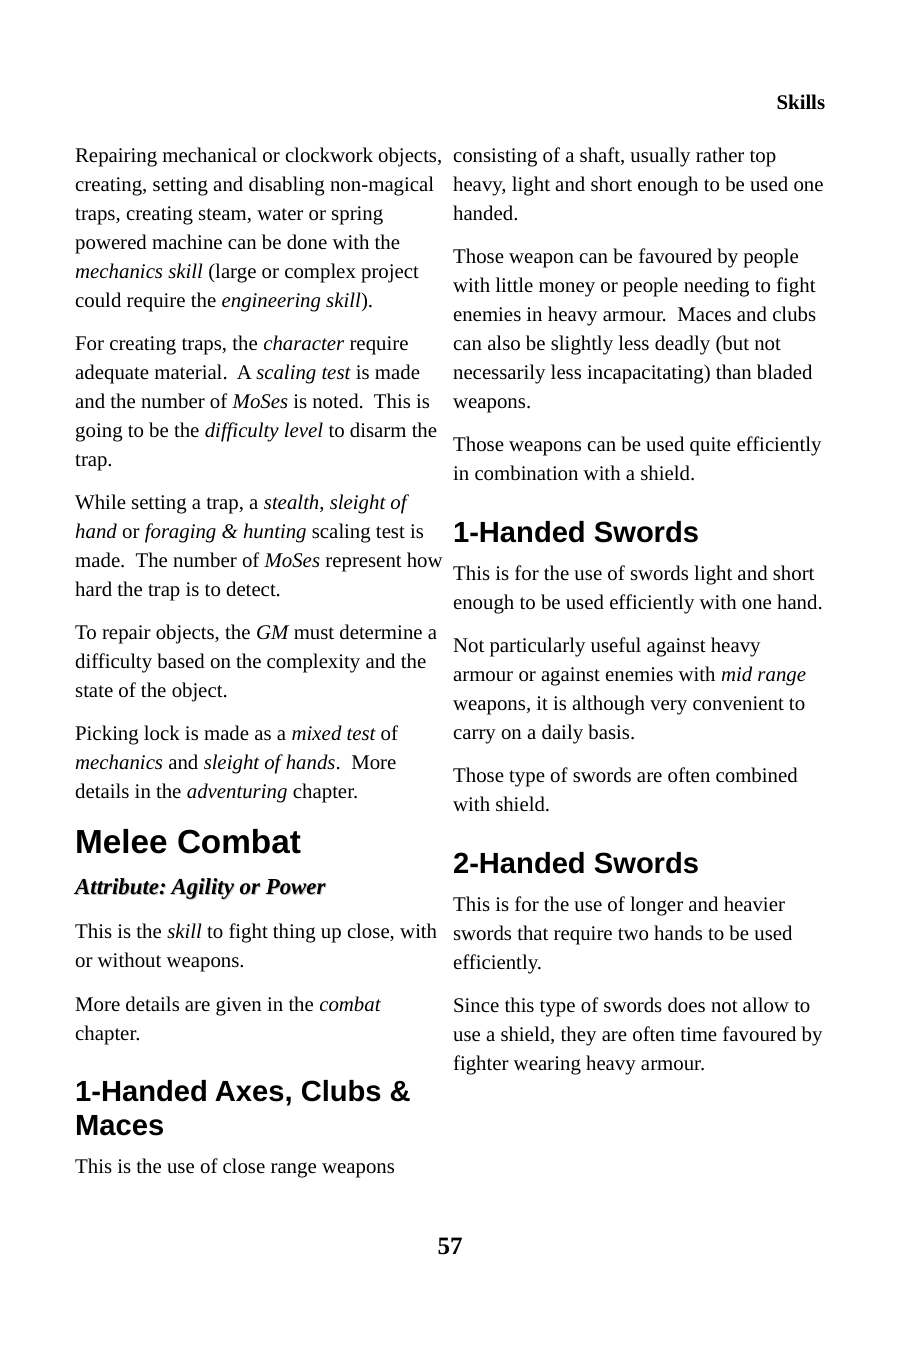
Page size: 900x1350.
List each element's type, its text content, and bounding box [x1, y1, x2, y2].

subtitle 1-Handed Swords [453, 515, 825, 548]
text Picking lock is made as a mixed test of mechanics and sleight of hands. More details in the adventuring chapter. [75, 721, 447, 803]
text consisting of a shaft, usually rather top heavy, light and short enough to be used one handed. [453, 143, 825, 225]
text Since this type of swords does not allow to use a shield, they are often time favoured by fighter wearing heavy armour. [453, 993, 825, 1075]
subtitle Melee Combat [75, 822, 447, 861]
text To repair objects, the GM must determine a difficulty based on the complexity and the state of the object. [75, 620, 447, 702]
text This is for the use of swords light and short enough to be used efficiently with one hand. [453, 561, 825, 614]
subtitle 1-Handed Axes, Clubs & Maces [75, 1074, 447, 1141]
text This is for the use of longer and heavier swords that require two hands to be used efficiently. [453, 892, 825, 974]
text Those weapons can be used quite efficiently in combination with a shield. [453, 432, 825, 485]
text Those type of swords are often combined with shield. [453, 763, 825, 816]
text For creating traps, the character require adequate material. A scaling test is made and the number of MoSes is noted. This is going to be the difficulty level to disarm the trap. [75, 331, 447, 471]
text Not particularly useful against heavy armour or against enemies with mid range weapons, it is although very convenient to carry on a daily basis. [453, 633, 825, 744]
text Repairing mechanical or clockwork objects, creating, setting and disabling non-magical traps, creating steam, water or spring powered machine can be done with the mechanics skill (large or complex project could require the engineering skill). [75, 143, 447, 312]
text While setting a trap, a stealth, sleight of hand or foraging & hunting scaling test is made. The number of MoSes represent how hard the trap is to detect. [75, 490, 447, 601]
text Attribute: Agility or Power [75, 873, 447, 899]
text This is the skill to fight thing up close, with or without weapons. [75, 919, 447, 972]
subtitle 2-Handed Swords [453, 846, 825, 879]
text More details are given in the combat chapter. [75, 992, 447, 1044]
text This is the use of close range weapons [75, 1154, 447, 1178]
text Those weapon can be favoured by people with little money or people needing to fight enemies in heavy armour. Maces and clubs can also be slightly less deadly (but not necessarily less incapacitating) than bladed weapons. [453, 244, 825, 413]
